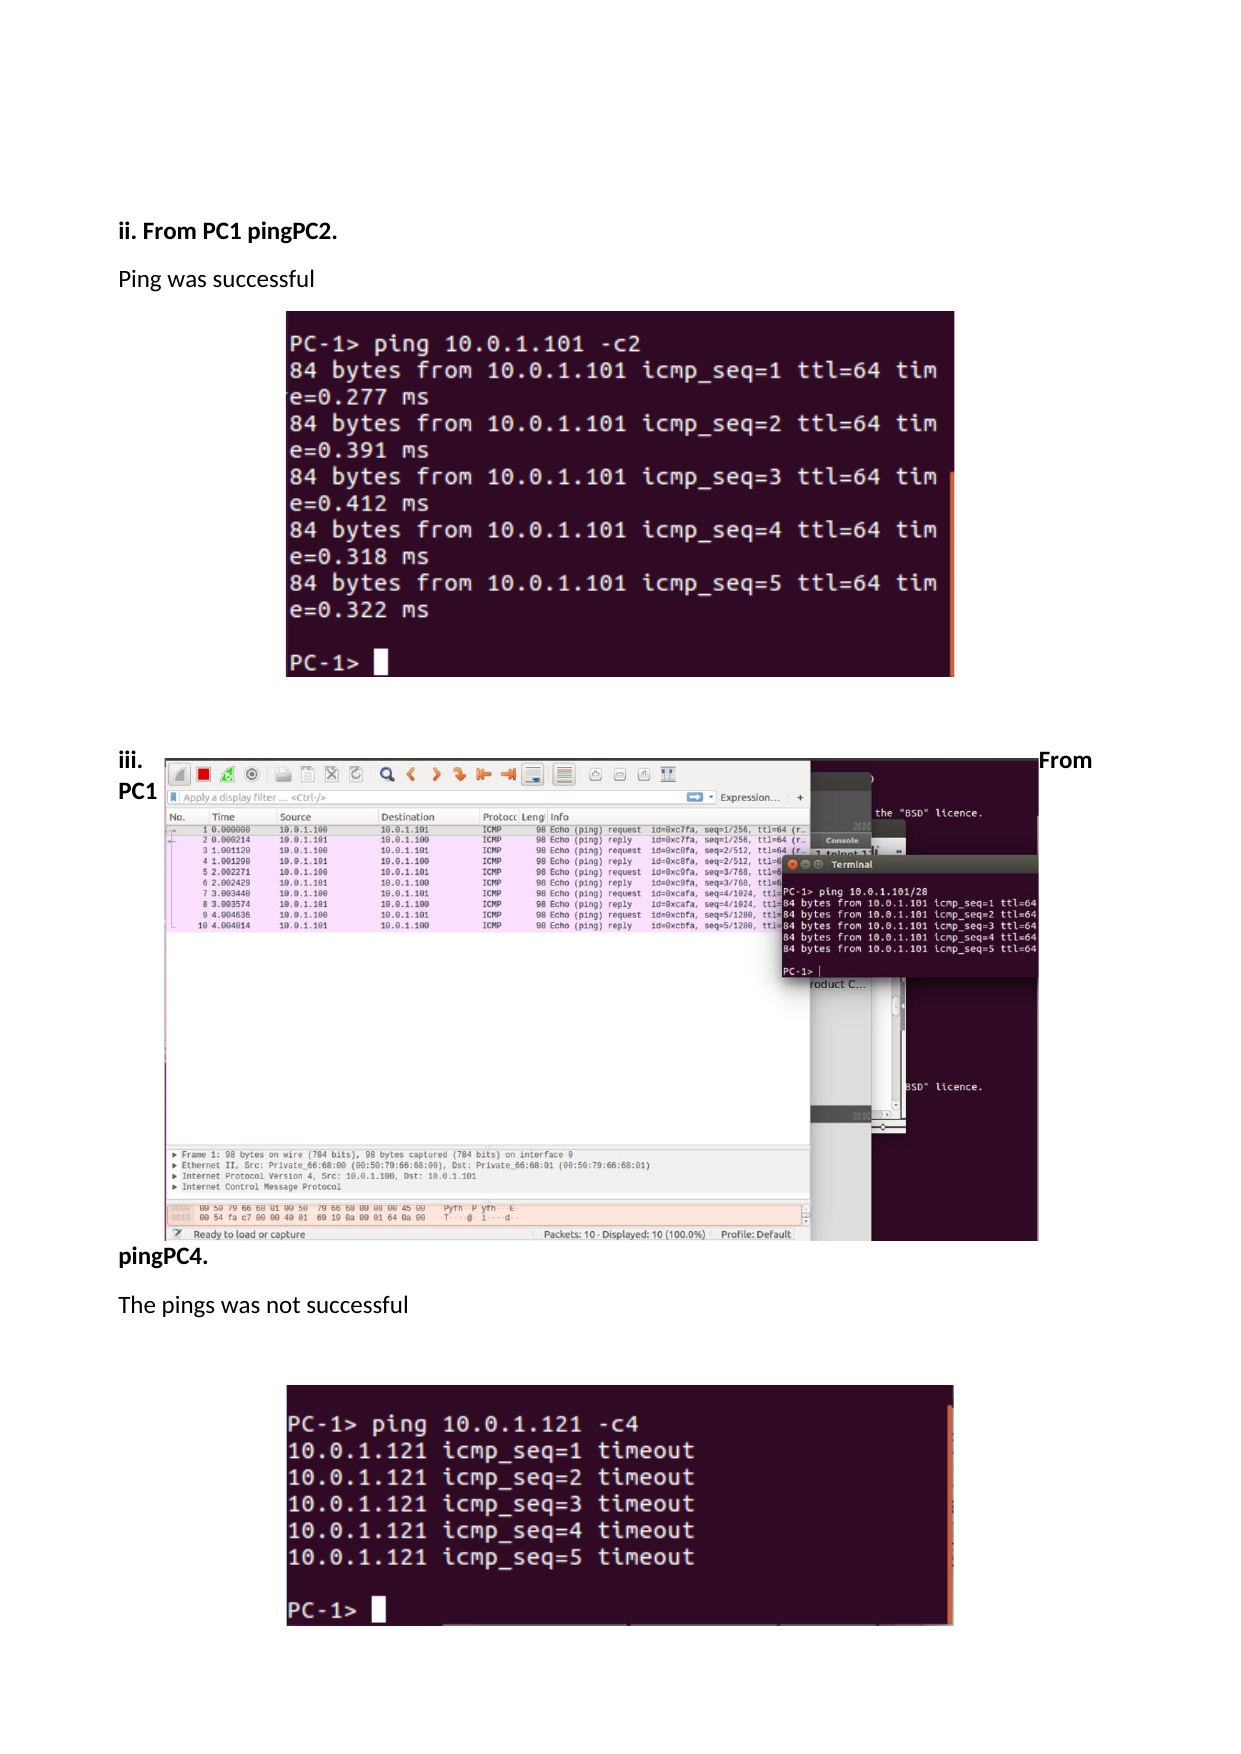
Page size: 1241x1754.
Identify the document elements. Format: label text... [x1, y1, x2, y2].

text pingPC4. [118, 824, 1122, 1271]
picture [286, 1385, 954, 1626]
picture [285, 311, 955, 677]
text The pings was not successful [118, 1289, 1122, 1319]
text Ping was successful [118, 263, 1122, 294]
text iii. From PC1 [118, 744, 1122, 806]
text ii. From PC1 pingPC2. [118, 215, 1122, 245]
picture [164, 758, 1039, 1241]
